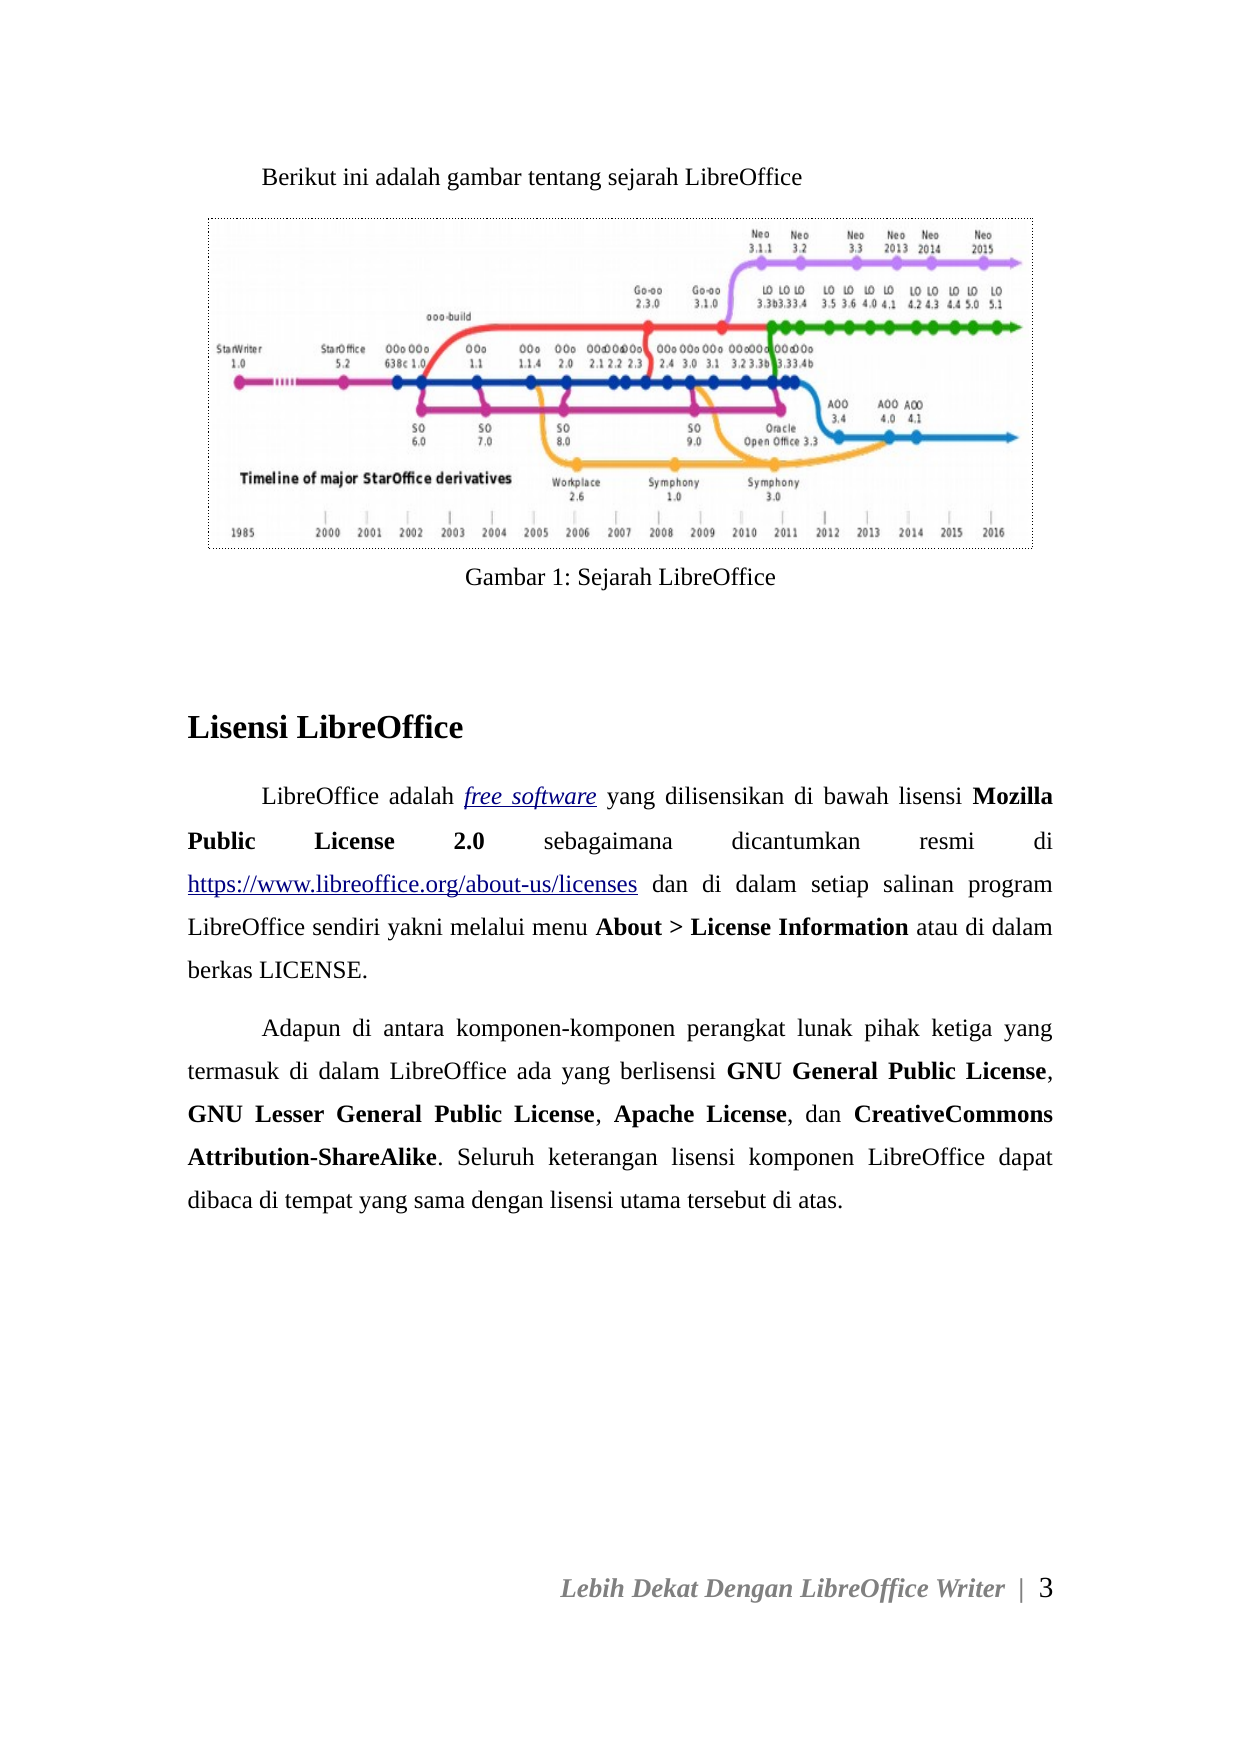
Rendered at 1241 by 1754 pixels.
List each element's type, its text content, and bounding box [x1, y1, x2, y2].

text Berikut ini adalah gambar tentang sejarah LibreOffice [187, 162, 1053, 191]
text LibreOffice adalah free software yang dilisensikan di bawah lisensi Mozilla Public License 2.0 sebagaimana dicantumkan resmi di https://www.libreoffice.org/about-us/licenses dan di dalam setiap salinan program LibreOffice sendiri yakni melalui menu About > License Information atau di dalam berkas LICENSE. [187, 777, 1053, 984]
subtitle Lisensi LibreOffice [187, 707, 1053, 746]
text Adapun di antara komponen-komponen perangkat lunak pihak ketiga yang termasuk di dalam LibreOffice ada yang berlisensi GNU General Public License, GNU Lesser General Public License, Apache License, dan CreativeCommons Attribution-ShareAlike. Seluruh keterangan lisensi komponen LibreOffice dapat dibaca di tempat yang sama dengan lisensi utama tersebut di atas. [187, 1013, 1053, 1214]
picture [211, 221, 1030, 545]
text Gambar 1: Sejarah LibreOffice [187, 218, 1053, 591]
